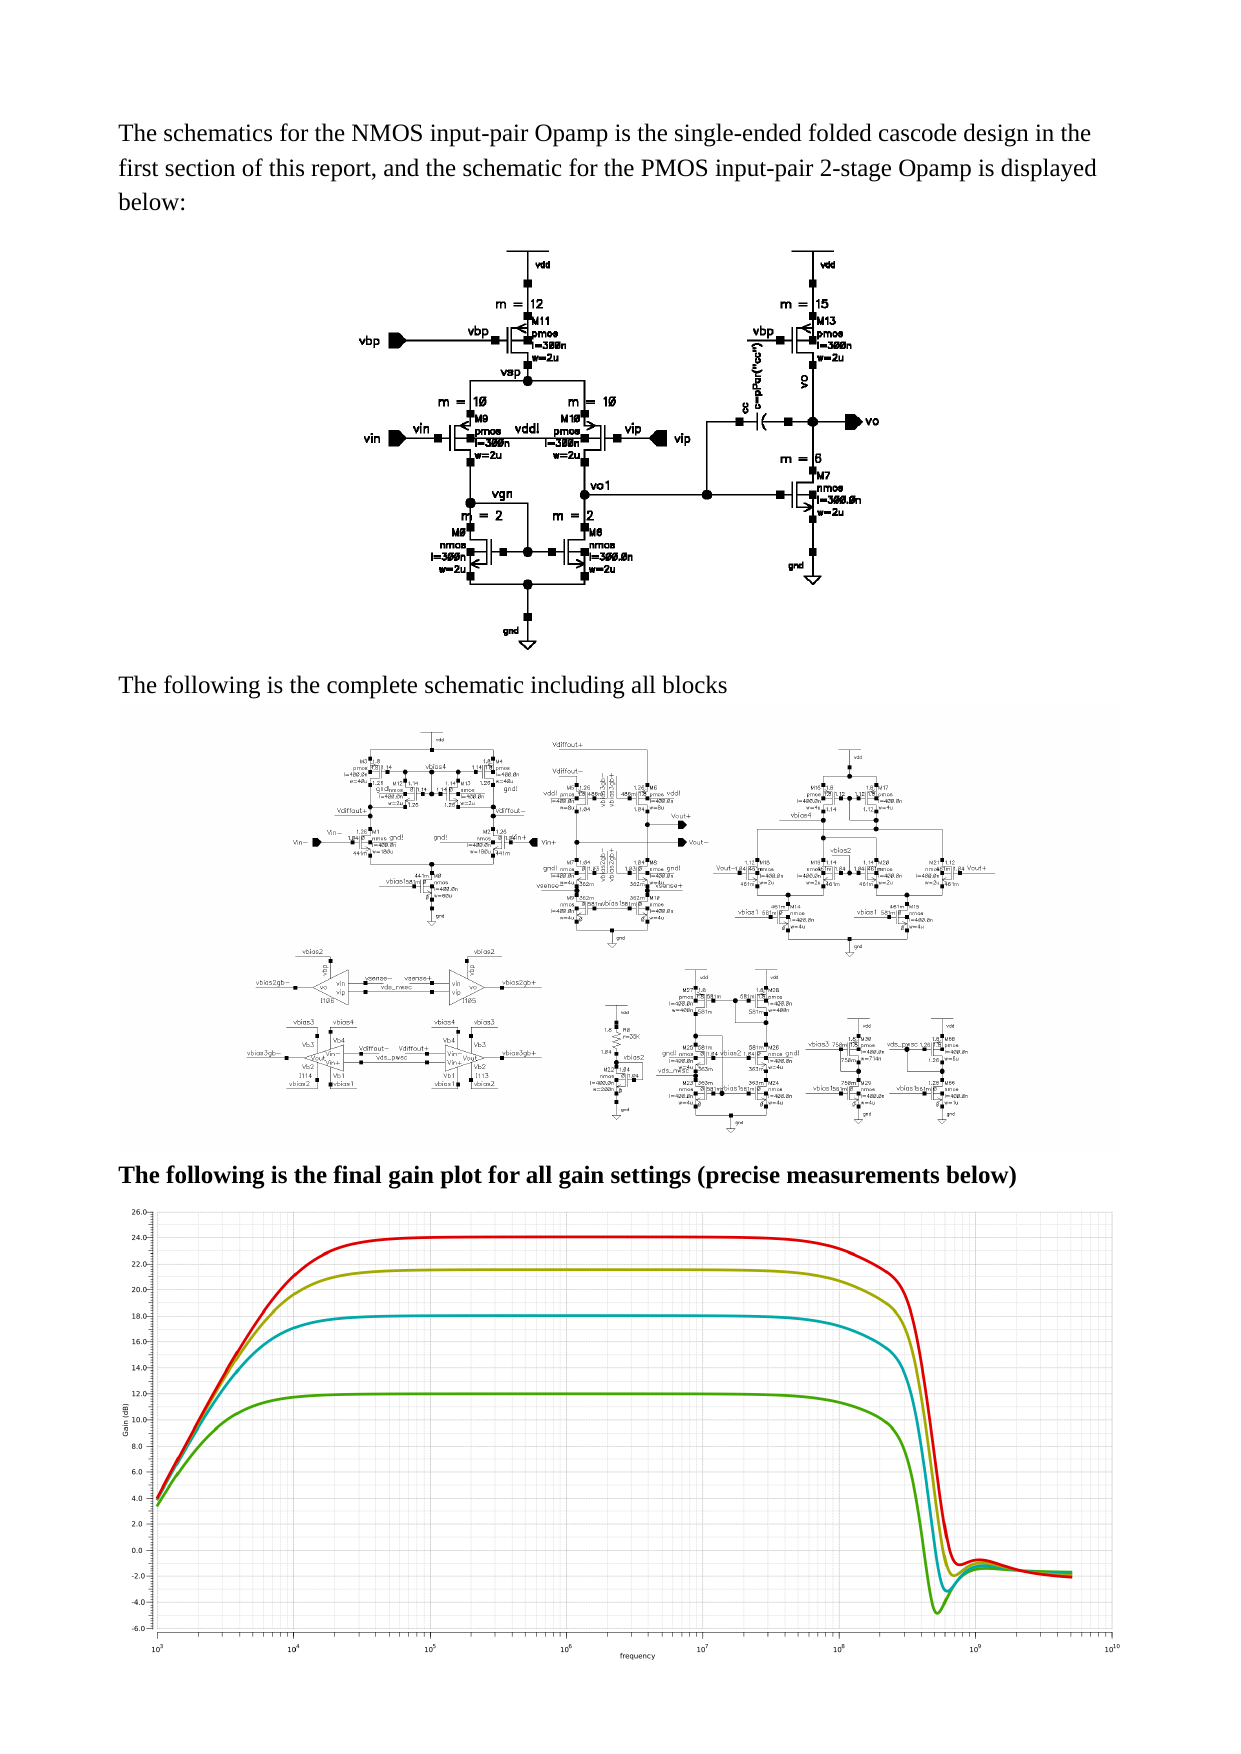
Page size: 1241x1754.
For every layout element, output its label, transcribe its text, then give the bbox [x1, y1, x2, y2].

picture [346, 236, 894, 665]
text The schematics for the NMOS input-pair Opamp is the single-ended folded cascode design in the first section of this report, and the schematic for the PMOS input-pair 2-stage Opamp is displayed below: [118, 118, 1122, 216]
picture [118, 705, 1123, 1155]
picture [118, 1195, 1123, 1662]
text The following is the final gain plot for all gain settings (precise measurements below) [118, 1155, 1122, 1189]
text The following is the complete schematic including all blocks [118, 236, 1122, 699]
